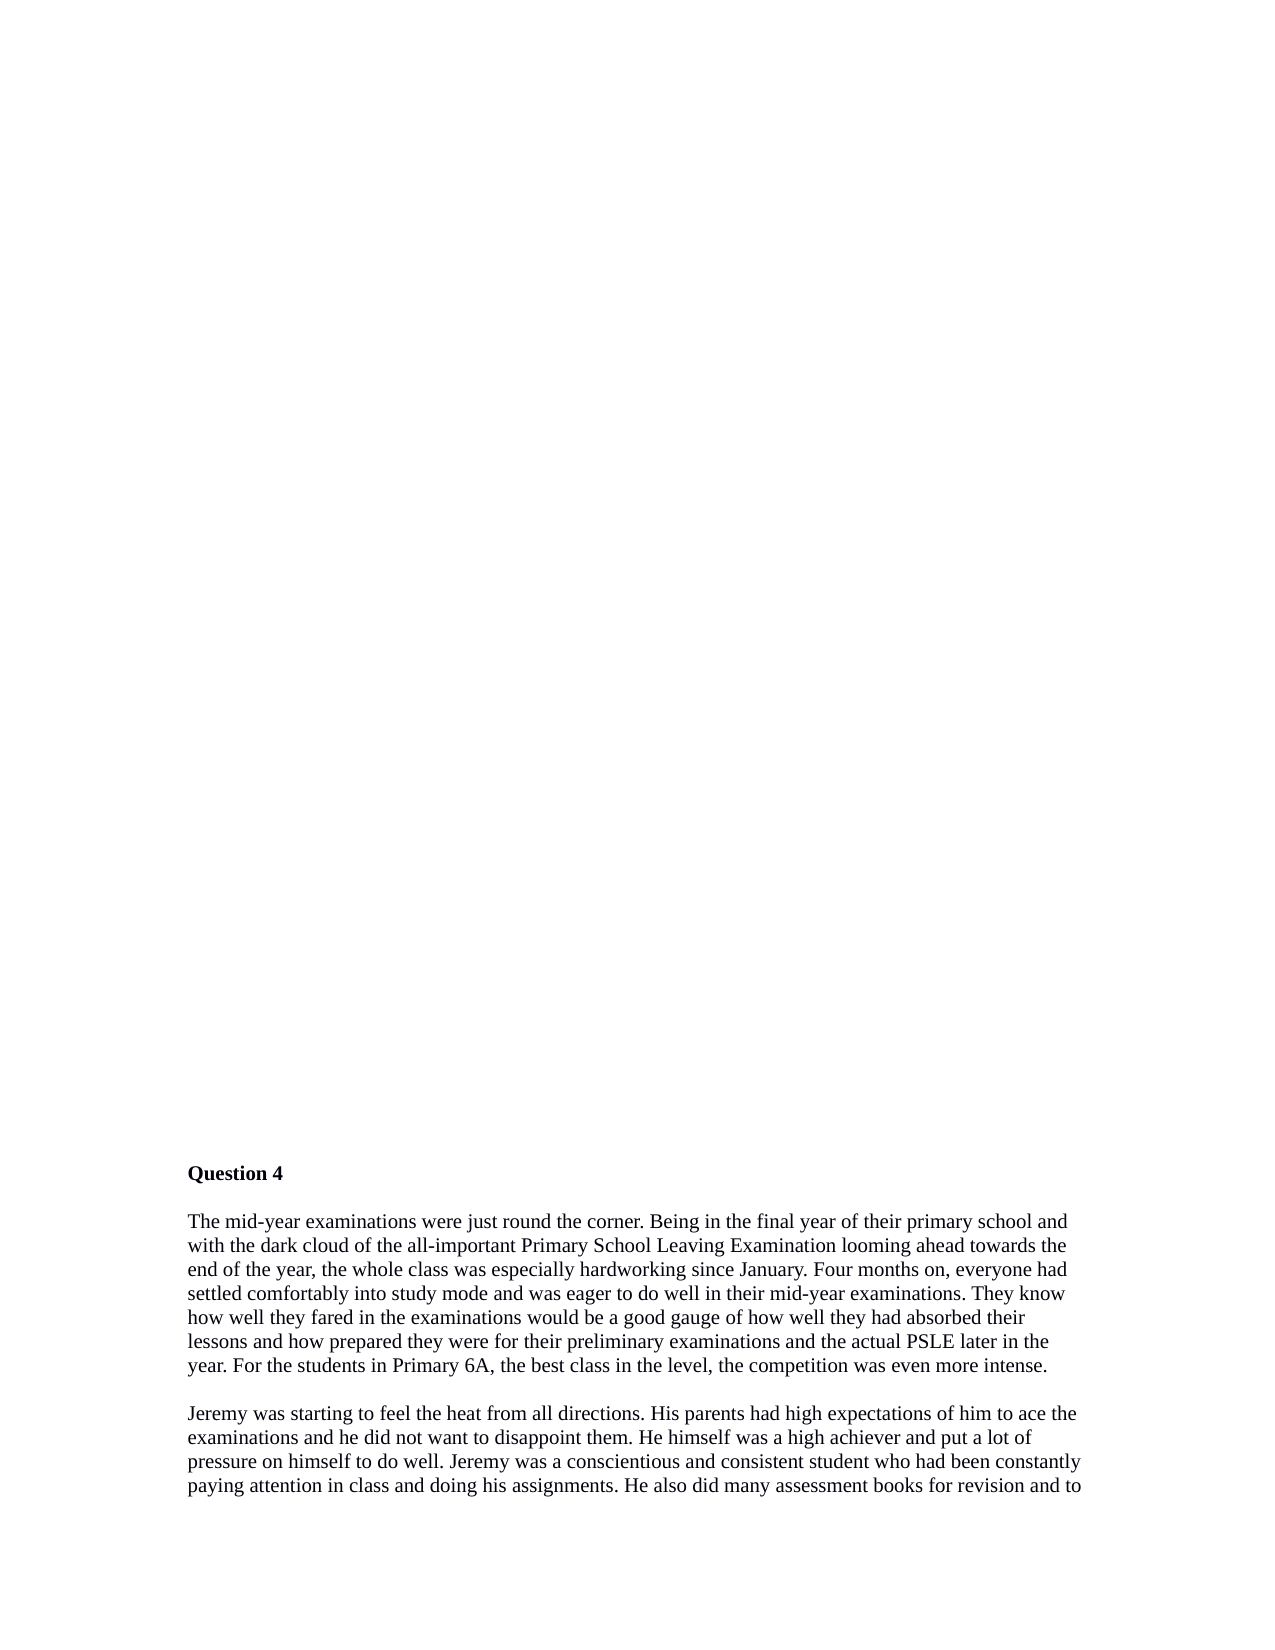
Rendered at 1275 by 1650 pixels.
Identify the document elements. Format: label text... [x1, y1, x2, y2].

text Jeremy was starting to feel the heat from all directions. His parents had high expectations of him to ace the examinations and he did not want to disappoint them. He himself was a high achiever and put a lot of pressure on himself to do well. Jeremy was a conscientious and consistent student who had been constantly paying attention in class and doing his assignments. He also did many assessment books for revision and to [187, 1401, 1087, 1497]
text The mid-year examinations were just round the corner. Being in the final year of their primary school and with the dark cloud of the all-important Primary School Leaving Examination looming ahead towards the end of the year, the whole class was especially hardworking since January. Four months on, everyone had settled comfortably into study mode and was eager to do well in their mid-year examinations. They know how well they fared in the examinations would be a good gauge of how well they had absorbed their lessons and how prepared they were for their preliminary examinations and the actual PSLE later in the year. For the students in Primary 6A, the best class in the level, the competition was even more intense. [187, 1209, 1087, 1377]
text Question 4 [187, 1161, 1087, 1185]
